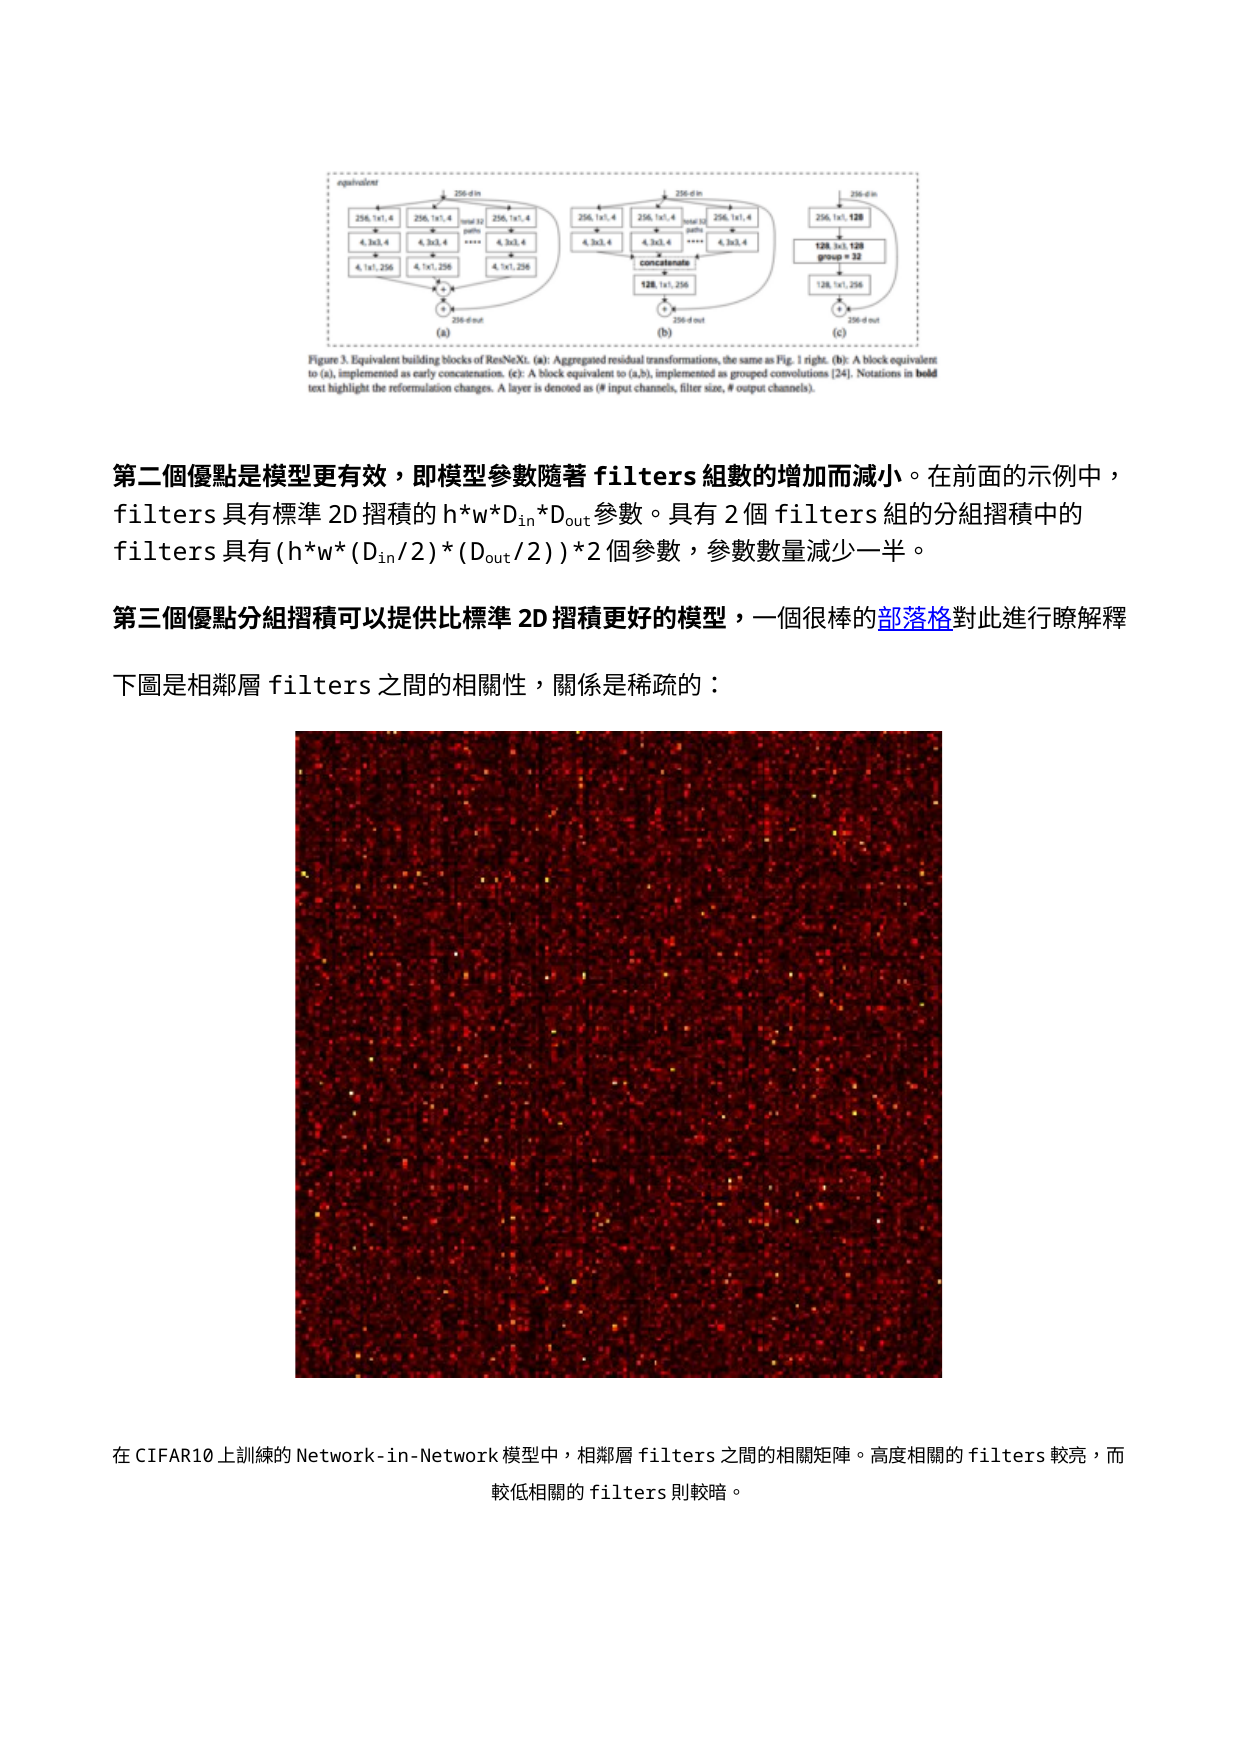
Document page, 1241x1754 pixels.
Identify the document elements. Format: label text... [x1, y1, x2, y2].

picture [295, 164, 942, 402]
picture [295, 731, 943, 1378]
text 第三個優點分組摺積可以提供比標準2D摺積更好的模型，一個很棒的部落格對此進行瞭解釋。 [112, 598, 1125, 635]
text 下圖是相鄰層filters之間的相關性，關係是稀疏的： [112, 664, 1125, 702]
text 在CIFAR10上訓練的Network-in-Network模型中，相鄰層filters之間的相關矩陣。高度相關的filters較亮，而較低相關的filters則較暗。 [112, 1435, 1125, 1510]
text 第二個優點是模型更有效，即模型參數隨著filters組數的增加而減小。在前面的示例中，filters具有標準2D摺積的h*w*Din*Dout參數。具有2個filters組的分組摺積中的filters具有(h*w*(Din/2)*(Dout/2))*2個參數，參數數量減少一半。 [112, 456, 1125, 569]
